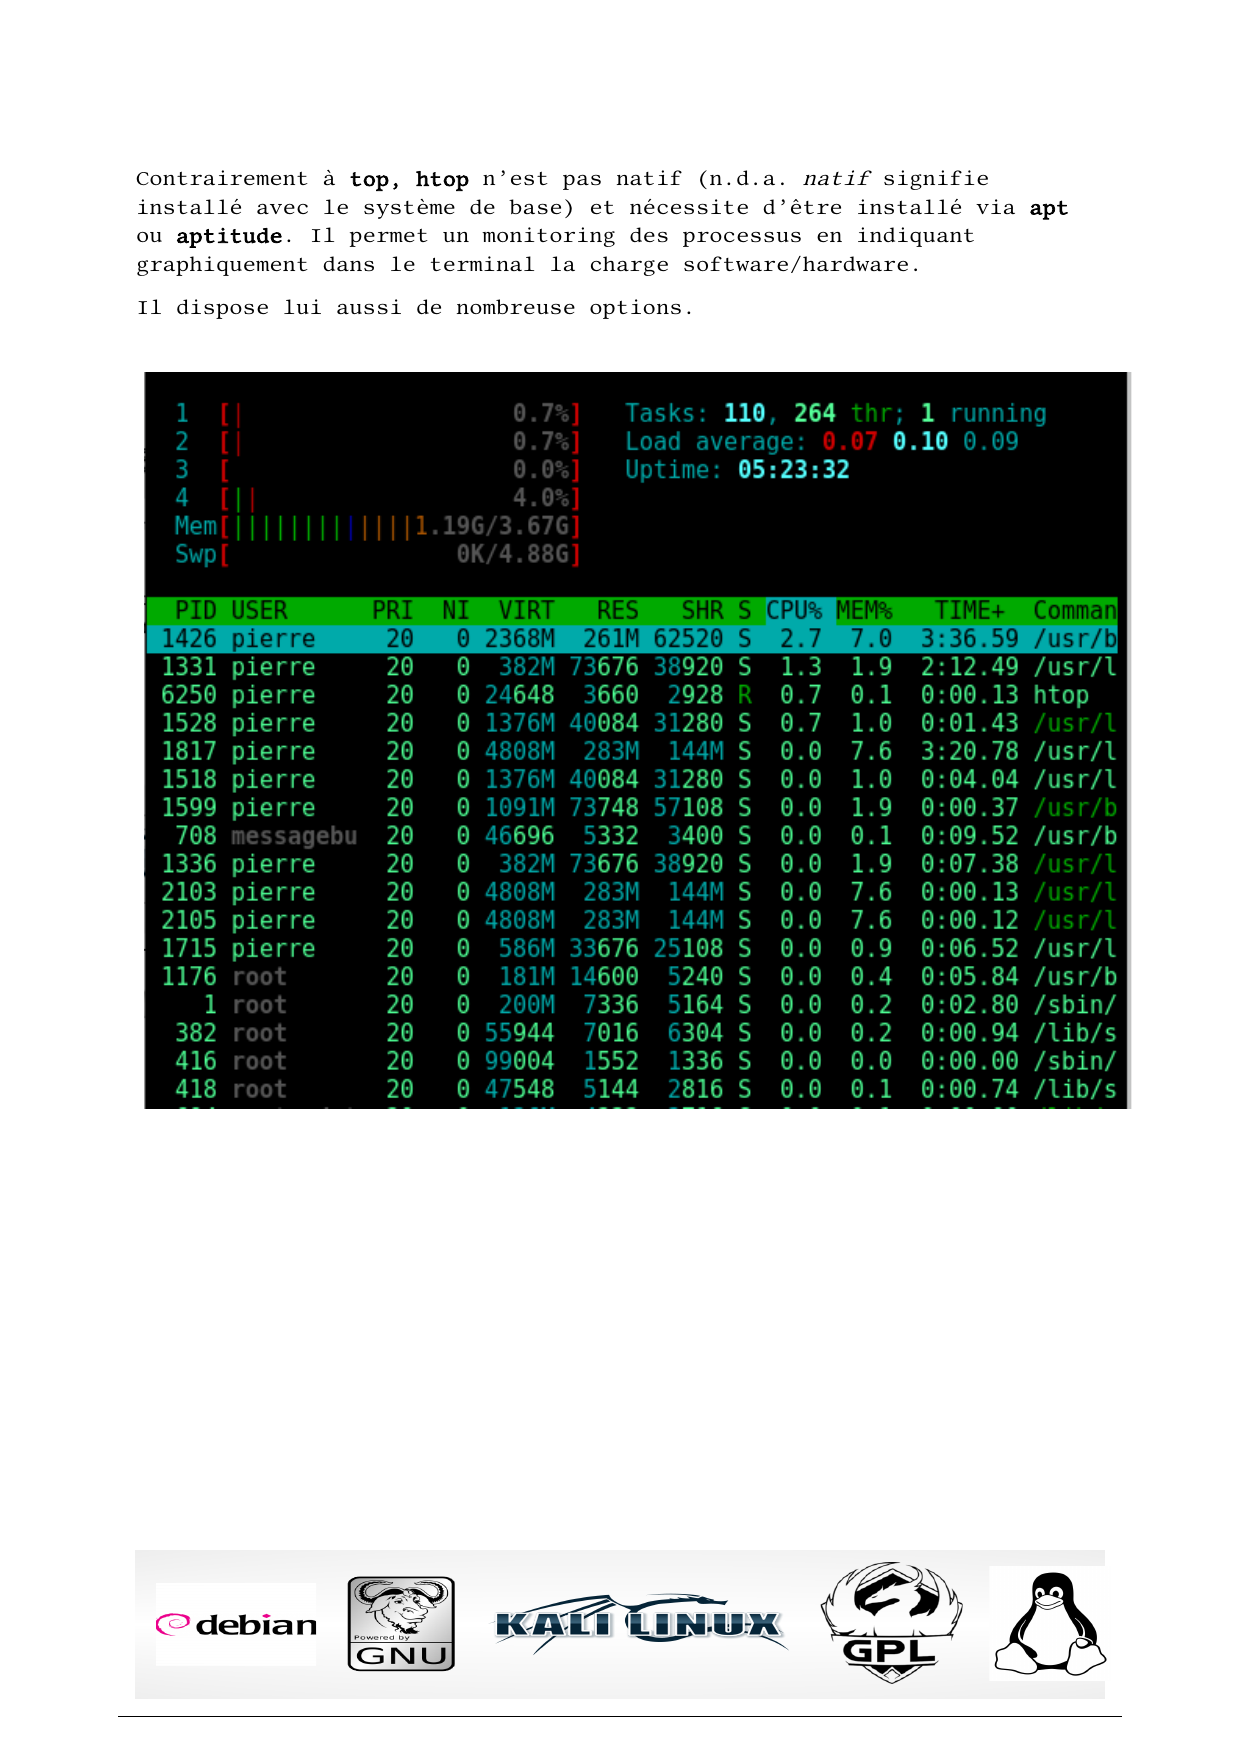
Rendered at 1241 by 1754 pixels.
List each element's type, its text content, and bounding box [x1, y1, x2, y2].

picture [476, 1579, 799, 1670]
picture [820, 1562, 963, 1684]
text Contrairement à top, htop n’est pas natif (n.d.a. natif signifie installé avec le système de base) et nécessite d’être installé via apt ou aptitude. Il permet un monitoring des processus en indiquant graphiquement dans le terminal la charge software/hardware. [136, 167, 1104, 276]
picture [341, 1573, 460, 1674]
text Il dispose lui aussi de nombreuse options. [136, 296, 1104, 319]
picture [989, 1566, 1112, 1681]
picture [156, 1583, 317, 1666]
picture [144, 372, 1132, 1109]
